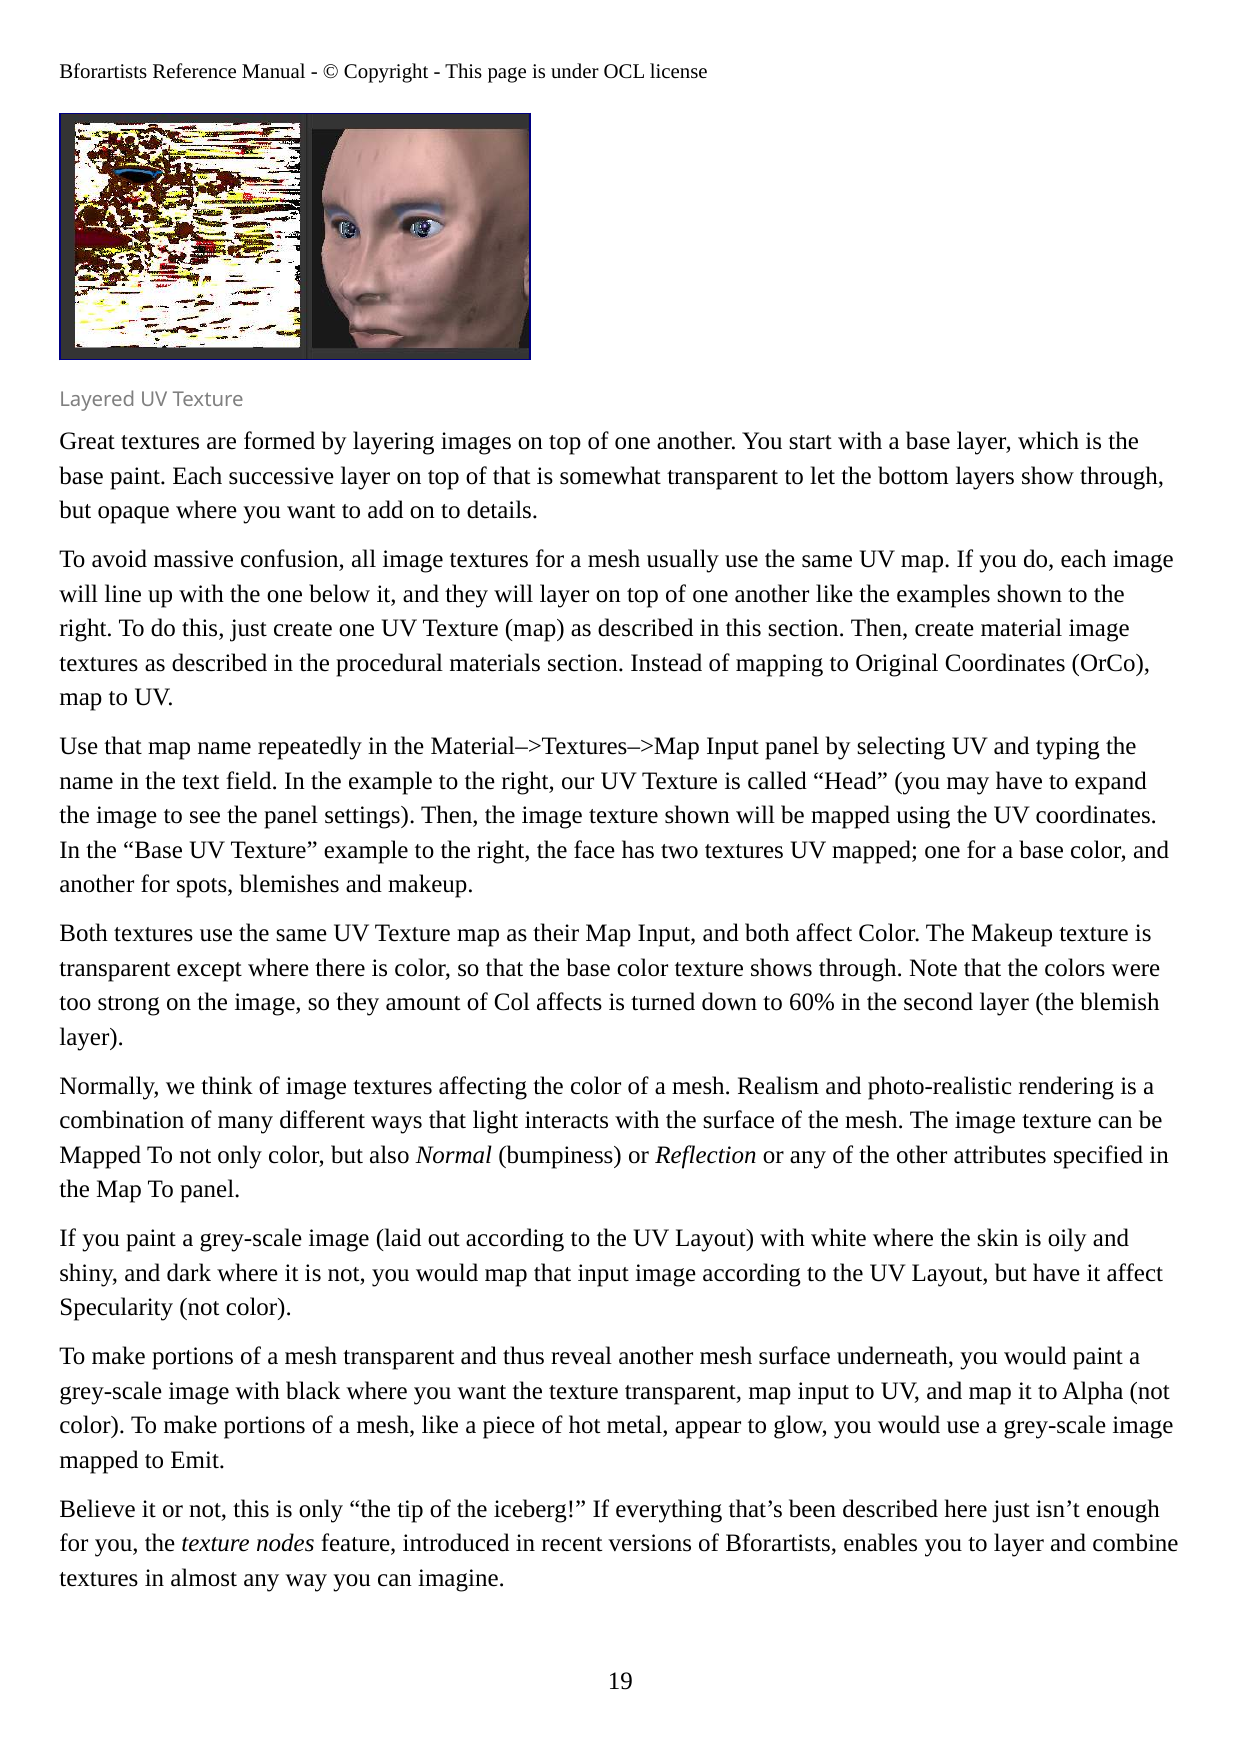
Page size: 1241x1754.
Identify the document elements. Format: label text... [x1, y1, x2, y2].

text Believe it or not, this is only “the tip of the iceberg!” If everything that’s been described here just isn’t enough for you, the texture nodes feature, introduced in recent versions of Bforartists, enables you to layer and combine textures in almost any way you can imagine. [59, 1494, 1181, 1592]
text To make portions of a mesh transparent and thus reveal another mesh surface underneath, you would paint a grey-scale image with black where you want the texture transparent, map input to UV, and map it to Alpha (not color). To make portions of a mesh, like a piece of hot metal, appear to glow, you would use a grey-scale image mapped to Emit. [59, 1341, 1181, 1474]
text Both textures use the same UV Texture map as their Map Input, and both affect Color. The Makeup texture is transparent except where there is color, so that the base color texture shows through. Note that the colors were too strong on the image, so they amount of Col affects is turned down to 60% in the second layer (the blemish layer). [59, 918, 1181, 1051]
text To avoid massive confusion, all image textures for a mesh usually use the same UV map. If you do, each image will line up with the one below it, and they will layer on top of one another like the examples shown to the right. To do this, just create one UV Texture (map) as described in this section. Then, create material image textures as described in the procedural materials section. Instead of mapping to Original Coordinates (OrCo), map to UV. [59, 544, 1181, 711]
text Layered UV Texture [59, 381, 1181, 412]
text Great textures are formed by layering images on top of one another. You start with a base layer, which is the base paint. Each successive layer on top of that is somewhat transparent to let the bottom layers show through, but opaque where you want to add on to details. [59, 426, 1181, 524]
text If you paint a grey-scale image (laid out according to the UV Layout) with white where the skin is oily and shiny, and dark where it is not, you would map that input image according to the UV Layout, but have it affect Specularity (not color). [59, 1223, 1181, 1321]
text Normally, we think of image textures affecting the color of a mesh. Realism and photo-realistic rendering is a combination of many different ways that light interacts with the surface of the mesh. The image texture can be Mapped To not only color, but also Normal (bumpiness) or Reflection or any of the other attributes specified in the Map To panel. [59, 1071, 1181, 1203]
text Use that map name repeatedly in the Material–>Textures–>Map Input panel by selecting UV and typing the name in the text field. In the example to the right, our UV Texture is called “Head” (you may have to expand the image to see the panel settings). Then, the image texture shown will be mapped using the UV coordinates. In the “Base UV Texture” example to the right, the face has two textures UV mapped; one for a base color, and another for spots, blemishes and makeup. [59, 731, 1181, 898]
picture [61, 114, 529, 359]
